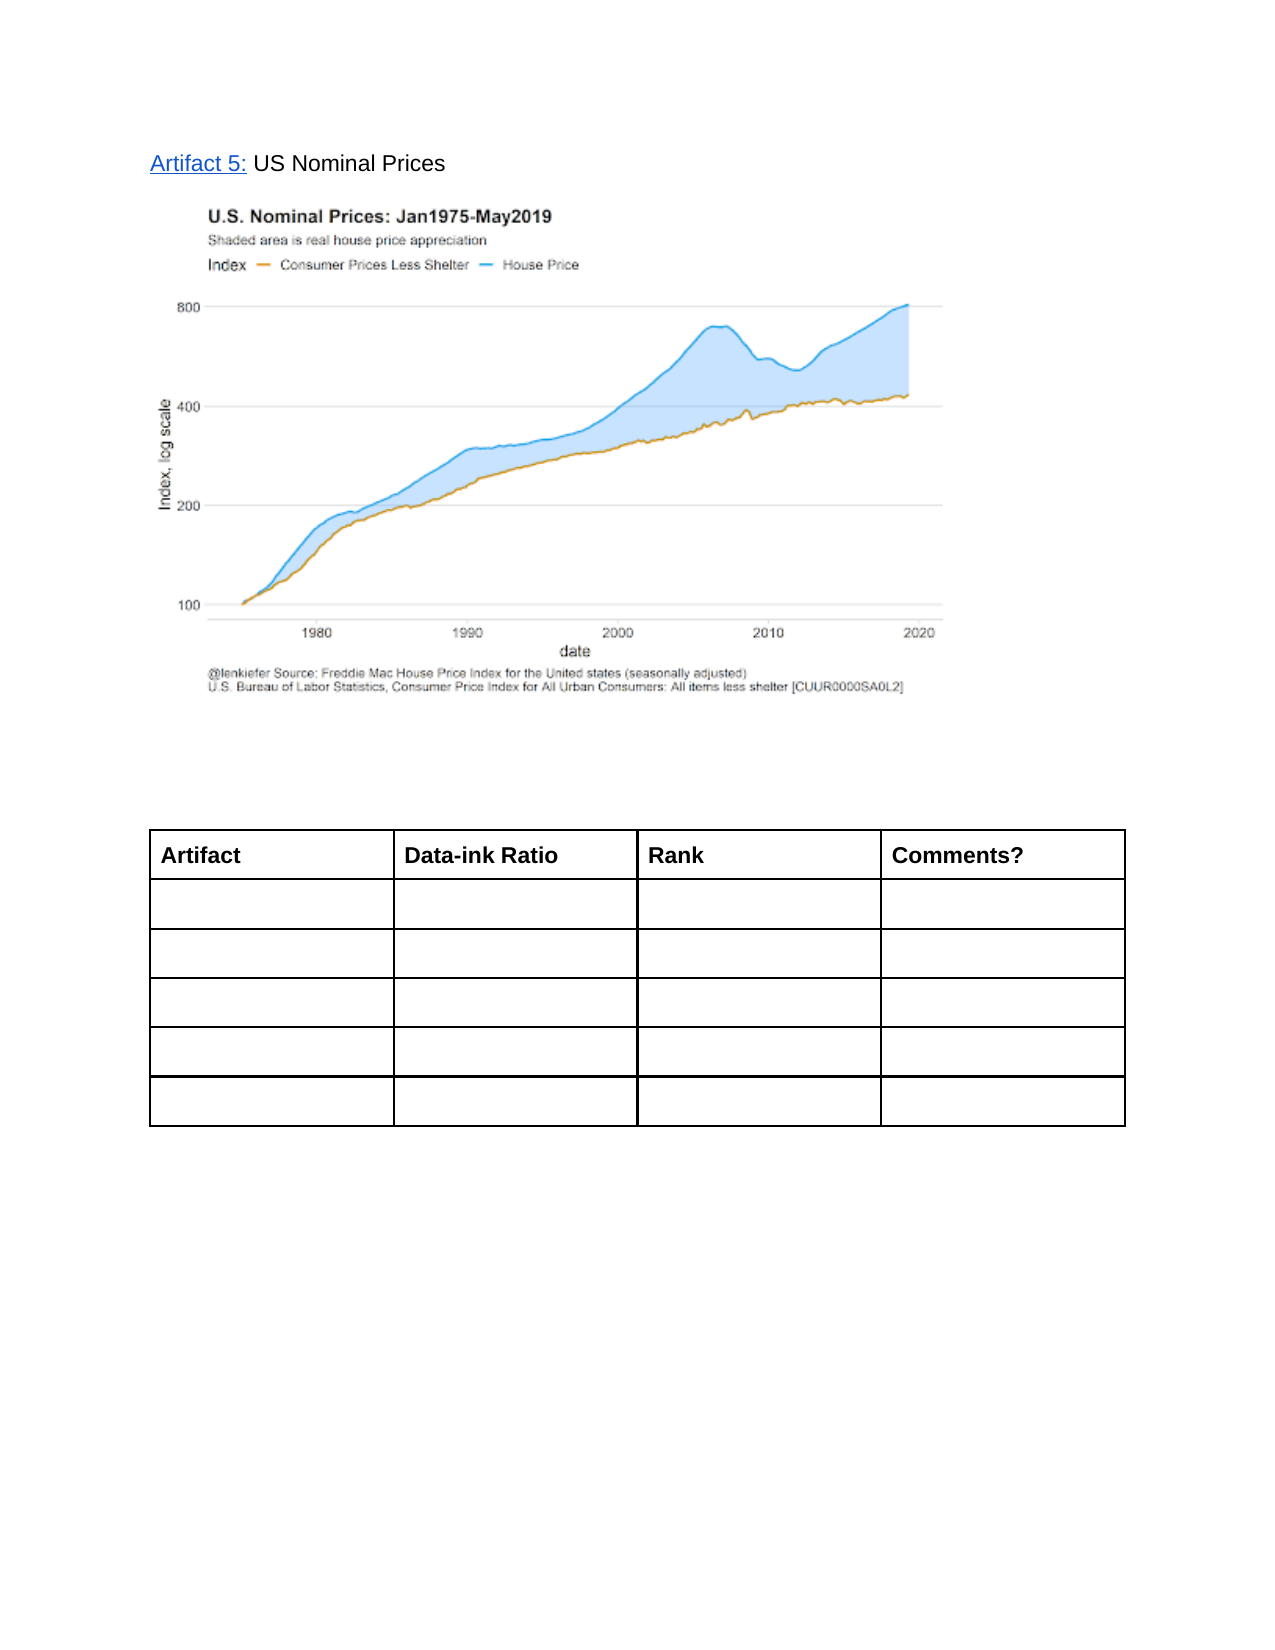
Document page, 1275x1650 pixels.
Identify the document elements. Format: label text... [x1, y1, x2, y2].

picture [150, 201, 951, 702]
table_cell [882, 979, 1124, 1026]
table_header Rank [639, 831, 880, 878]
table_cell [639, 880, 880, 928]
table_cell [151, 1078, 393, 1125]
table_cell [882, 930, 1124, 977]
table_cell [882, 880, 1124, 928]
table_cell [639, 1028, 880, 1075]
table_cell [151, 930, 393, 977]
table_cell [395, 1078, 636, 1125]
table_cell [639, 1078, 880, 1125]
table_header Data-ink Ratio [395, 831, 636, 878]
table_cell [639, 930, 880, 977]
table_cell [395, 1028, 636, 1075]
table_cell [151, 880, 393, 928]
table_cell [882, 1078, 1124, 1125]
table_cell [395, 930, 636, 977]
table_cell [395, 979, 636, 1026]
table_header Artifact [151, 831, 393, 878]
table_cell [151, 1028, 393, 1075]
text Artifact 5: US Nominal Prices [150, 150, 1125, 176]
table_header Comments? [882, 831, 1124, 878]
table_cell [395, 880, 636, 928]
table_cell [151, 979, 393, 1026]
table_cell [639, 979, 880, 1026]
table_cell [882, 1028, 1124, 1075]
